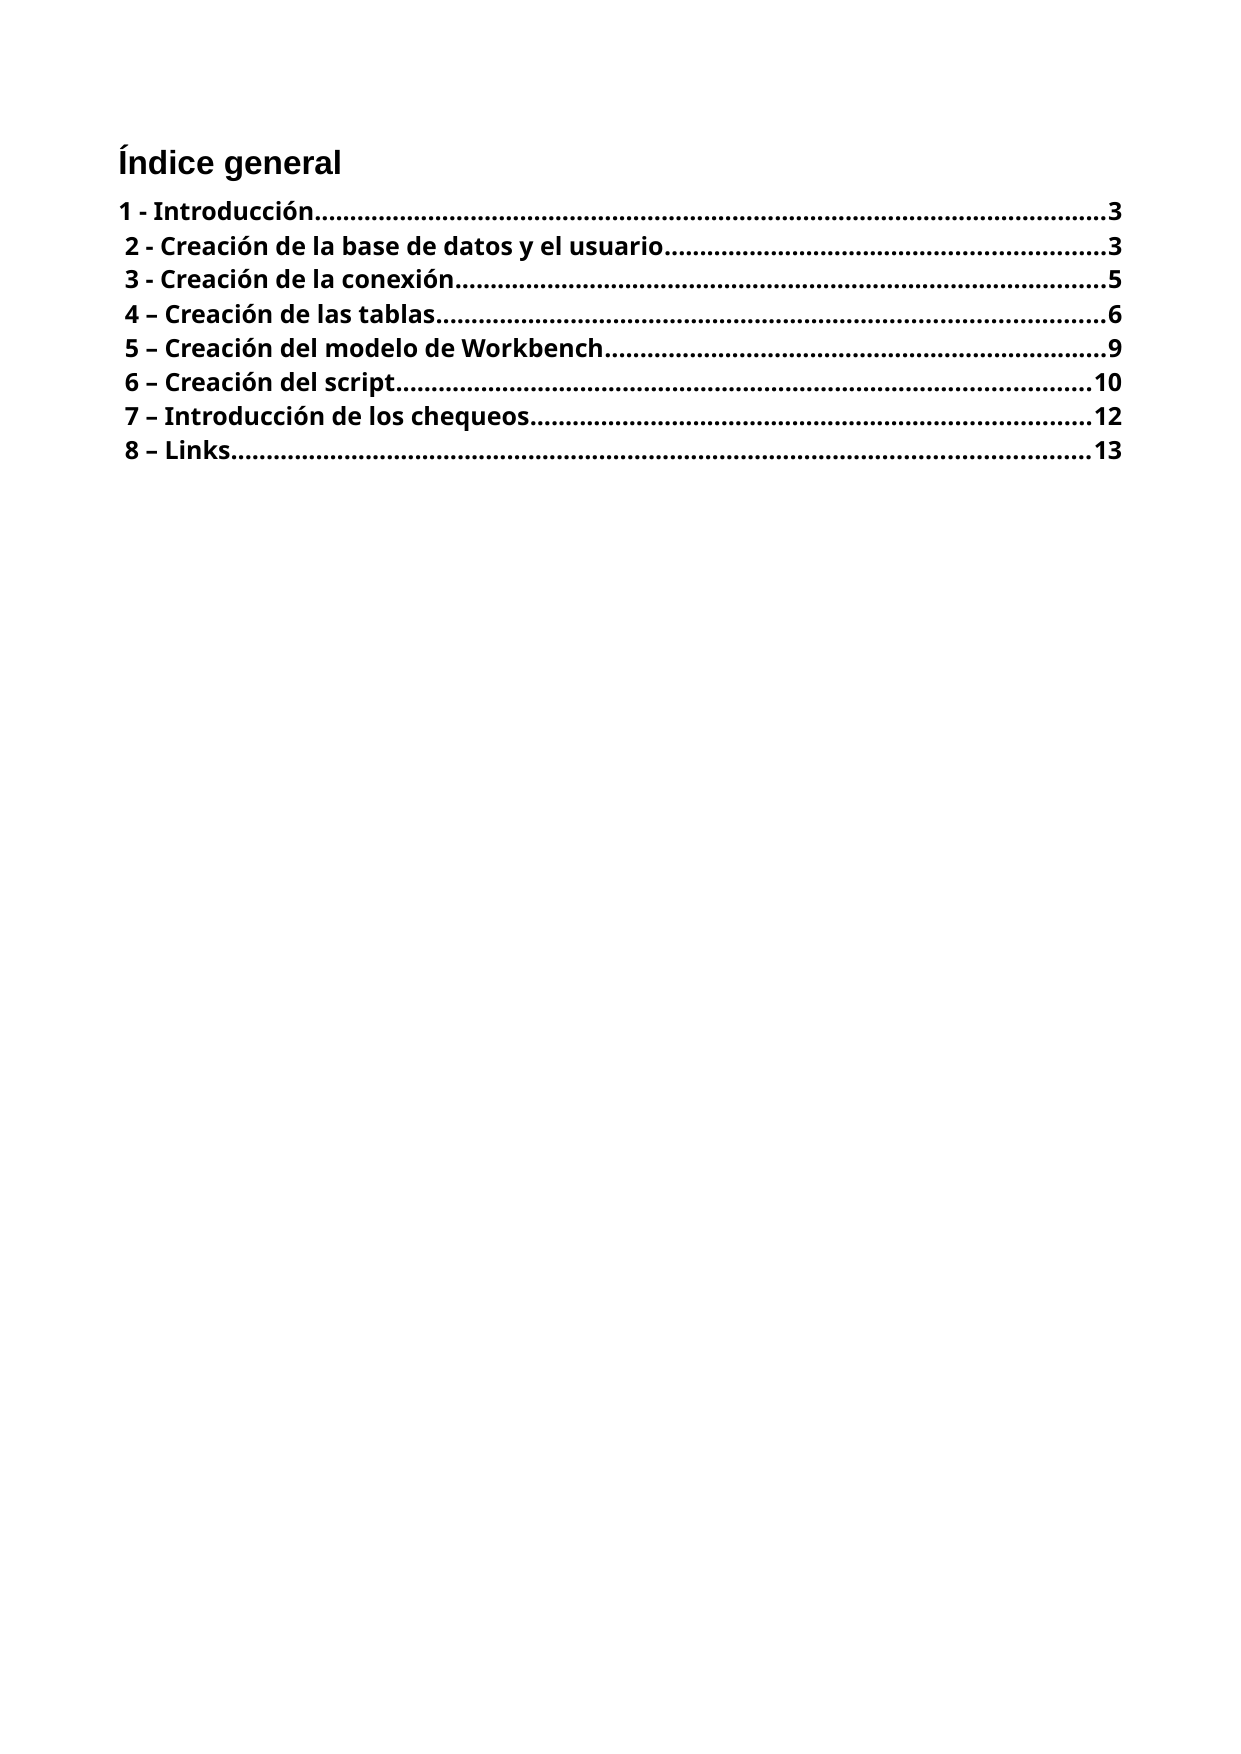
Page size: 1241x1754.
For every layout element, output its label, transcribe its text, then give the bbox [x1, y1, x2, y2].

text 1 - Introducción 3 [118, 194, 1122, 228]
text 5 – Creación del modelo de Workbench 9 [118, 330, 1122, 364]
text 3 - Creación de la conexión 5 [118, 262, 1122, 296]
text 2 - Creación de la base de datos y el usuario 3 [118, 228, 1122, 262]
text 6 – Creación del script 10 [118, 364, 1122, 398]
text 4 – Creación de las tablas 6 [118, 296, 1122, 330]
subtitle Índice general [118, 143, 1122, 182]
text 8 – Links 13 [118, 432, 1122, 467]
text 7 – Introducción de los chequeos 12 [118, 398, 1122, 432]
